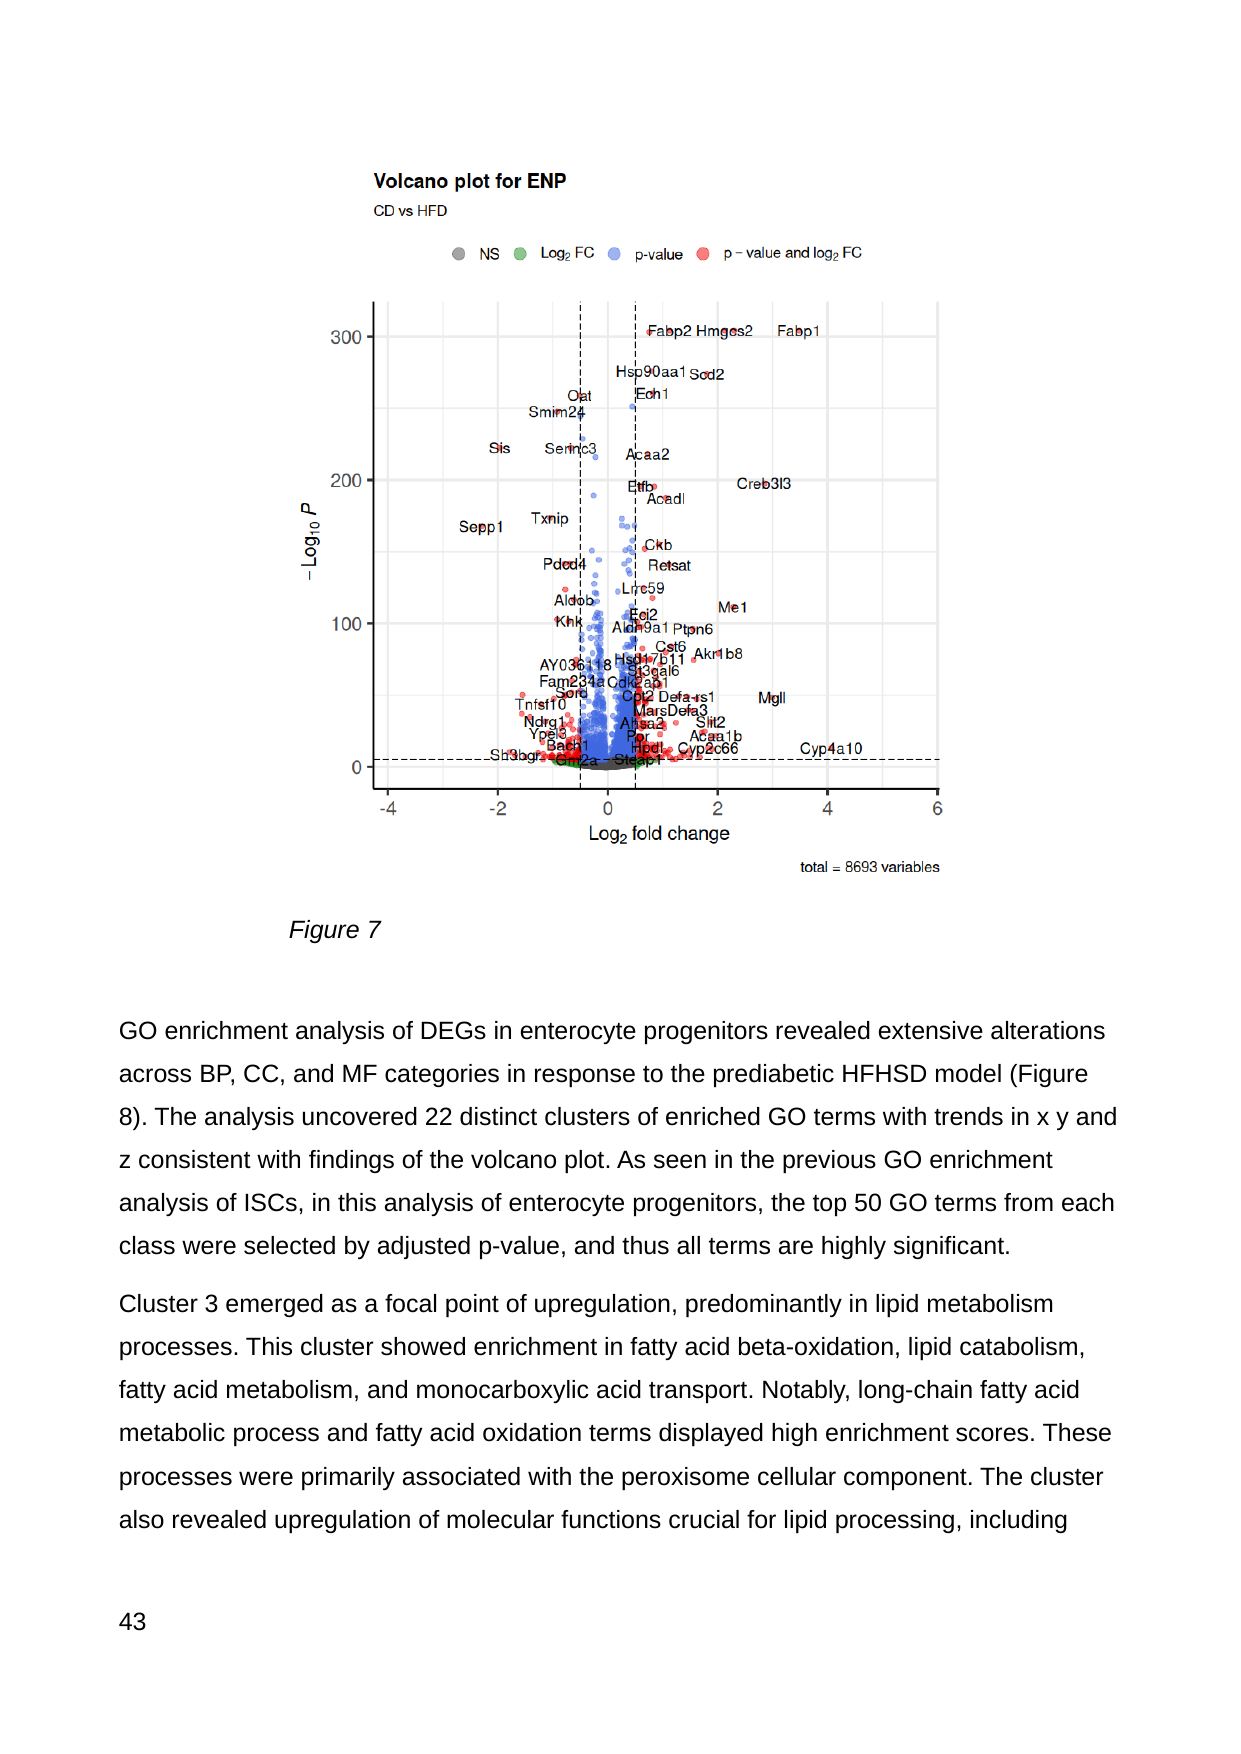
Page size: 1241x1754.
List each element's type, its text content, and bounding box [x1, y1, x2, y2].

text Figure 7 [289, 888, 952, 944]
text Cluster 3 emerged as a focal point of upregulation, predominantly in lipid metabolism processes. This cluster showed enrichment in fatty acid beta-oxidation, lipid catabolism, fatty acid metabolism, and monocarboxylic acid transport. Notably, long-chain fatty acid metabolic process and fatty acid oxidation terms displayed high enrichment scores. These processes were primarily associated with the peroxisome cellular component. The cluster also revealed upregulation of molecular functions crucial for lipid processing, including [118, 1289, 1122, 1533]
picture [288, 160, 952, 888]
text GO enrichment analysis of DEGs in enterocyte progenitors revealed extensive alterations across BP, CC, and MF categories in response to the prediabetic HFHSD model (Figure 8). The analysis uncovered 22 distinct clusters of enriched GO terms with trends in x y and z consistent with findings of the volcano plot. As seen in the previous GO enrichment analysis of ISCs, in this analysis of enterocyte progenitors, the top 50 GO terms from each class were selected by adjusted p-value, and thus all terms are highly significant. [118, 1016, 1122, 1260]
